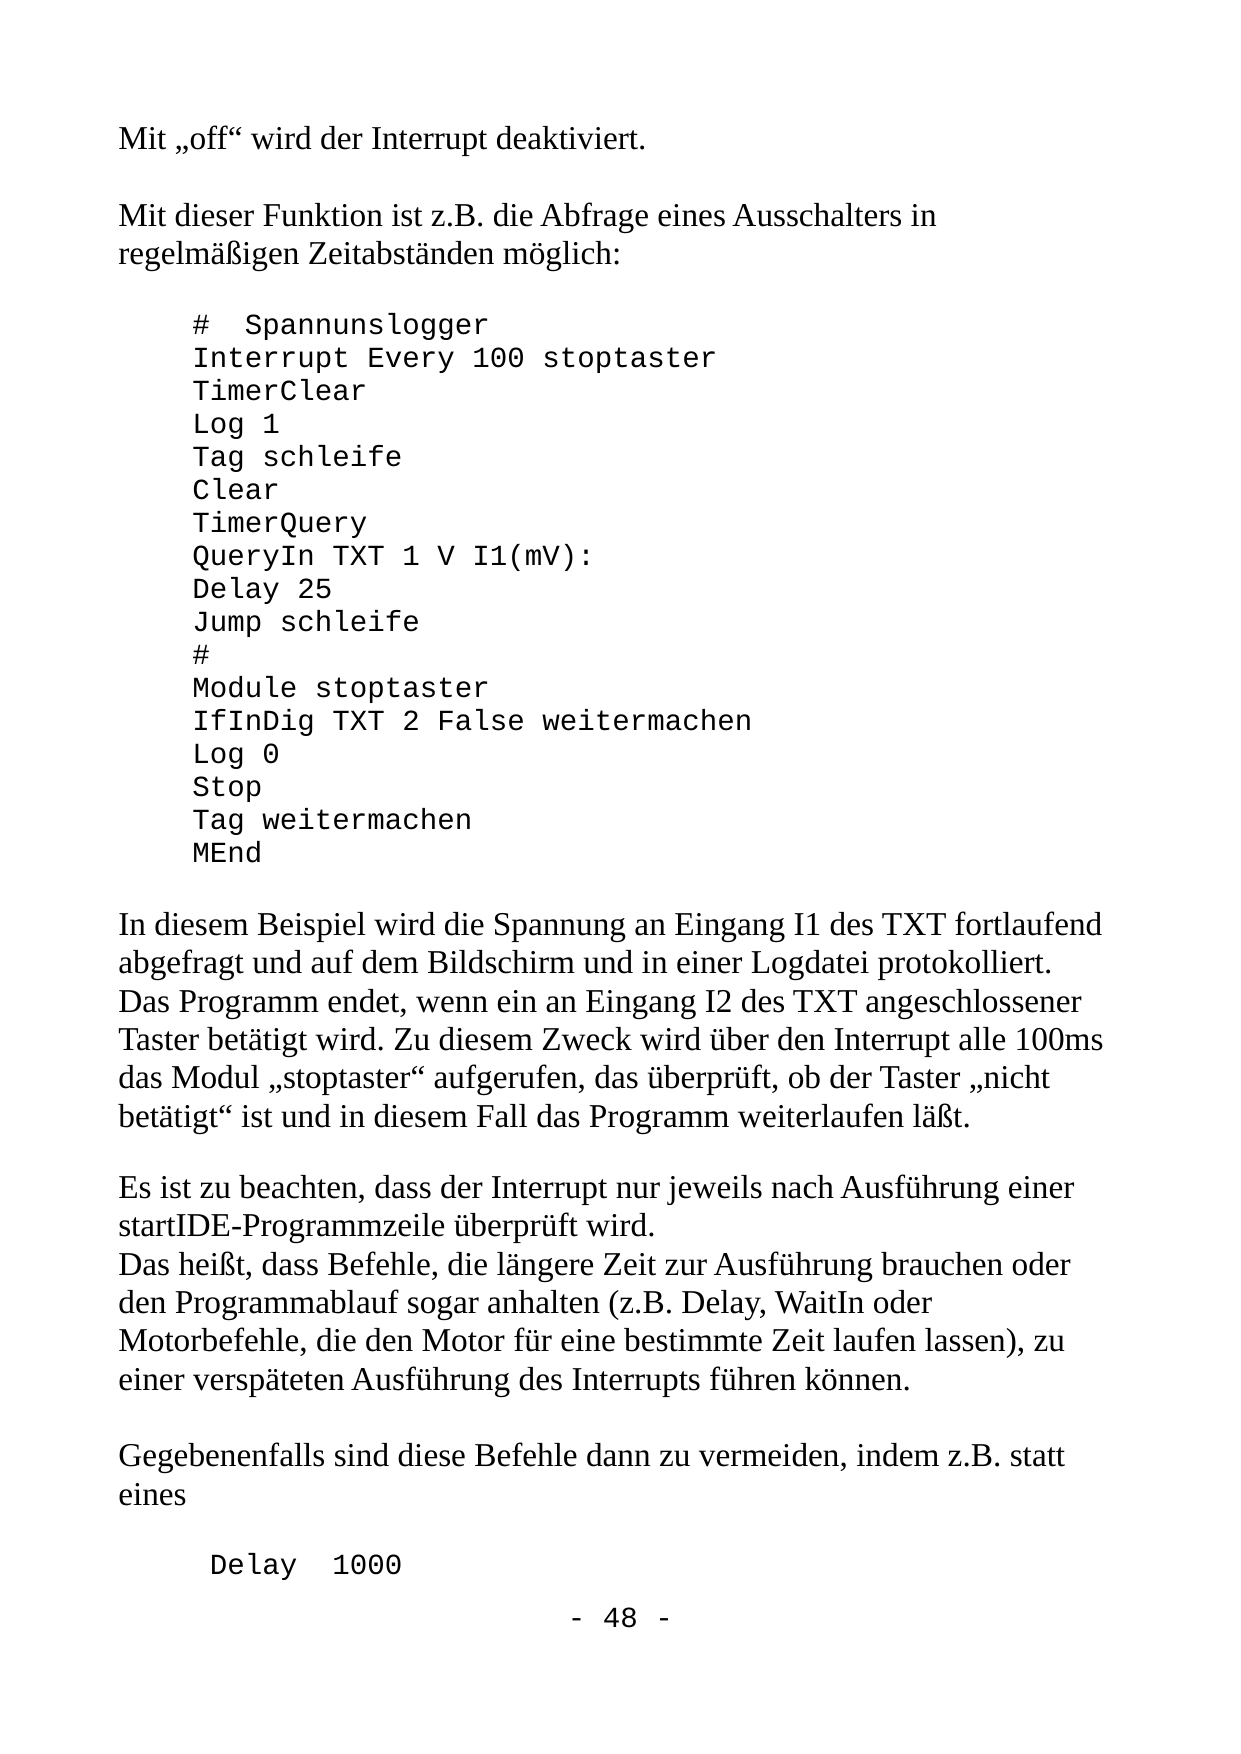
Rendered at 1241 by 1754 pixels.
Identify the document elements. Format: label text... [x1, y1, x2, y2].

text Das Programm endet, wenn ein an Eingang I2 des TXT angeschlossener Taster betätigt wird. Zu diesem Zweck wird über den Interrupt alle 100ms das Modul „stoptaster“ aufgerufen, das überprüft, ob der Taster „nicht betätigt“ ist und in diesem Fall das Programm weiterlaufen läßt. [118, 981, 1122, 1134]
text Das heißt, dass Befehle, die längere Zeit zur Ausführung brauchen oder den Programmablauf sogar anhalten (z.B. Delay, WaitIn oder Motorbefehle, die den Motor für eine bestimmte Zeit laufen lassen), zu einer verspäteten Ausführung des Interrupts führen können. [118, 1244, 1122, 1397]
text Delay 1000 [118, 1551, 1122, 1583]
text Mit dieser Funktion ist z.B. die Abfrage eines Ausschalters in regelmäßigen Zeitabständen möglich: [118, 195, 1122, 271]
text # Spannunslogger Interrupt Every 100 stoptaster TimerClear Log 1 Tag schleife Clear TimerQuery QueryIn TXT 1 V I1(mV): Delay 25 Jump schleife [118, 310, 1122, 640]
text Gegebenenfalls sind diese Befehle dann zu vermeiden, indem z.B. statt eines [118, 1436, 1122, 1512]
text # Module stoptaster IfInDig TXT 2 False weitermachen Log 0 Stop Tag weitermachen MEnd [118, 640, 1122, 871]
text Mit „off“ wird der Interrupt deaktiviert. [118, 118, 1122, 156]
text Es ist zu beachten, dass der Interrupt nur jeweils nach Ausführung einer startIDE-Programmzeile überprüft wird. [118, 1167, 1122, 1244]
text In diesem Beispiel wird die Spannung an Eingang I1 des TXT fortlaufend abgefragt und auf dem Bildschirm und in einer Logdatei protokolliert. [118, 904, 1122, 981]
